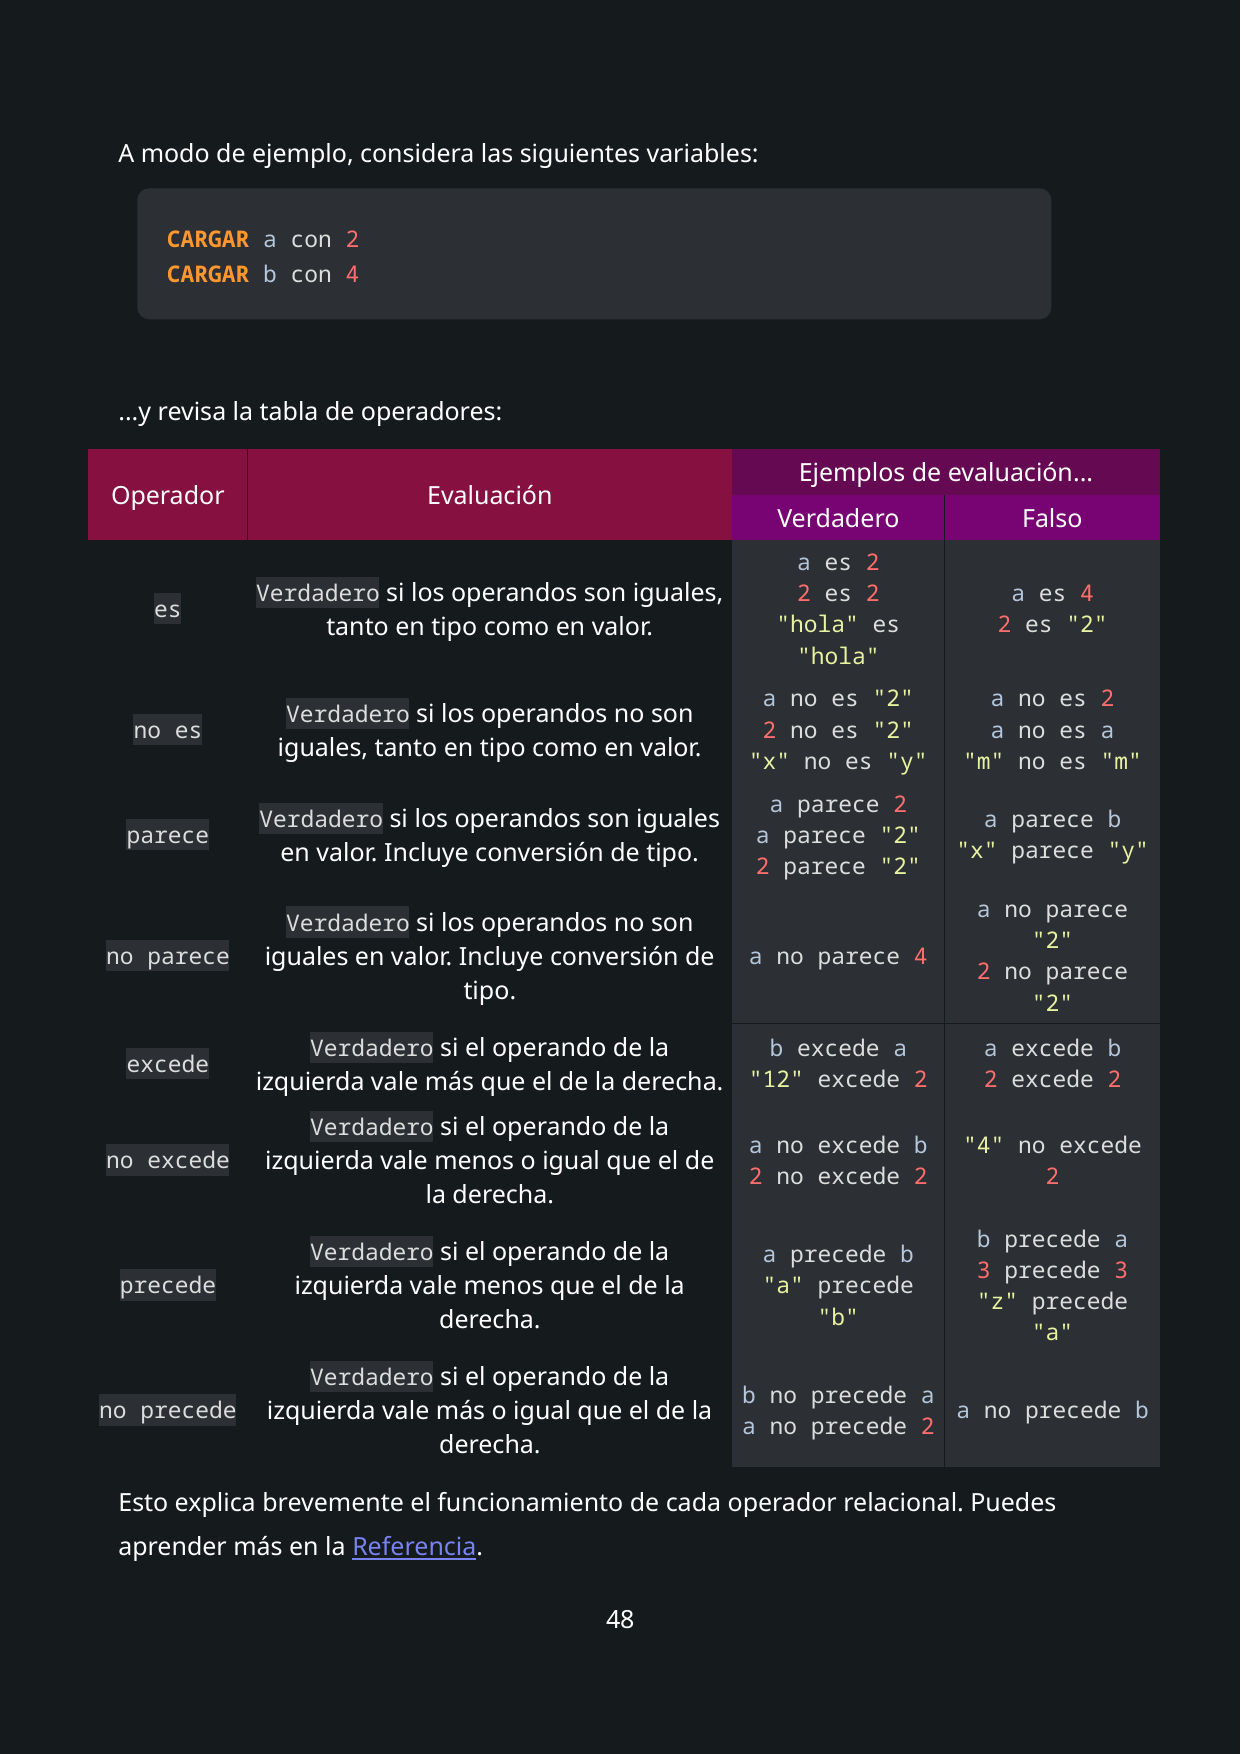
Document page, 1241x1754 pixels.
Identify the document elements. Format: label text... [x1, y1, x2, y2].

table_cell excede [88, 1024, 247, 1103]
table_cell Verdadero si los operandos son iguales en valor. Incluye conversión de tipo. [248, 782, 732, 887]
table_cell a excede b 2 excede 2 [945, 1024, 1160, 1103]
table_header Ejemplos de evaluación... [732, 449, 1160, 495]
table_cell no precede [88, 1353, 247, 1467]
table_cell b precede a 3 precede 3 "z" precede "a" [945, 1217, 1160, 1353]
table_cell a no parece "2" 2 no parece "2" [945, 887, 1160, 1023]
table_cell a no es 2 a no es a "m" no es "m" [945, 677, 1160, 782]
table_cell Falso [945, 495, 1160, 540]
table_cell a es 4 2 es "2" [945, 540, 1160, 677]
table_cell b no precede a a no precede 2 [732, 1353, 944, 1467]
table_cell no es [88, 677, 247, 782]
table_cell a es 2 2 es 2 "hola" es "hola" [732, 540, 944, 677]
table_cell Verdadero si los operandos no son iguales, tanto en tipo como en valor. [248, 677, 732, 782]
table_cell Verdadero si el operando de la izquierda vale más que el de la derecha. [248, 1024, 732, 1103]
table_cell a no es "2" 2 no es "2" "x" no es "y" [732, 677, 944, 782]
table_cell b excede a "12" excede 2 [732, 1024, 944, 1103]
table_cell a no precede b [945, 1353, 1160, 1467]
table_cell es [88, 540, 247, 677]
table_cell precede [88, 1217, 247, 1353]
table_header Operador [88, 449, 247, 540]
text A modo de ejemplo, considera las siguientes variables: [118, 136, 1122, 170]
table_cell Verdadero si el operando de la izquierda vale menos o igual que el de la derecha. [248, 1103, 732, 1217]
table_cell a parece b "x" parece "y" [945, 782, 1160, 887]
table_cell a parece 2 a parece "2" 2 parece "2" [732, 782, 944, 887]
table_cell no excede [88, 1103, 247, 1217]
table_cell no parece [88, 887, 247, 1023]
table_cell a no parece 4 [732, 887, 944, 1023]
table_cell a no excede b 2 no excede 2 [732, 1103, 944, 1217]
text Esto explica brevemente el funcionamiento de cada operador relacional. Puedes aprender más en la Referencia. [118, 1485, 1122, 1563]
table_cell a precede b "a" precede "b" [732, 1217, 944, 1353]
table_cell Verdadero [732, 495, 944, 540]
table_cell Verdadero si los operandos son iguales, tanto en tipo como en valor. [248, 540, 732, 677]
table_cell "4" no excede 2 [945, 1103, 1160, 1217]
table_cell Verdadero si el operando de la izquierda vale más o igual que el de la derecha. [248, 1353, 732, 1467]
text ...y revisa la tabla de operadores: [118, 393, 1122, 427]
table_header Evaluación [248, 449, 732, 540]
table_cell Verdadero si los operandos no son iguales en valor. Incluye conversión de tipo. [248, 887, 732, 1023]
table_cell Verdadero si el operando de la izquierda vale menos que el de la derecha. [248, 1217, 732, 1353]
table_cell parece [88, 782, 247, 887]
